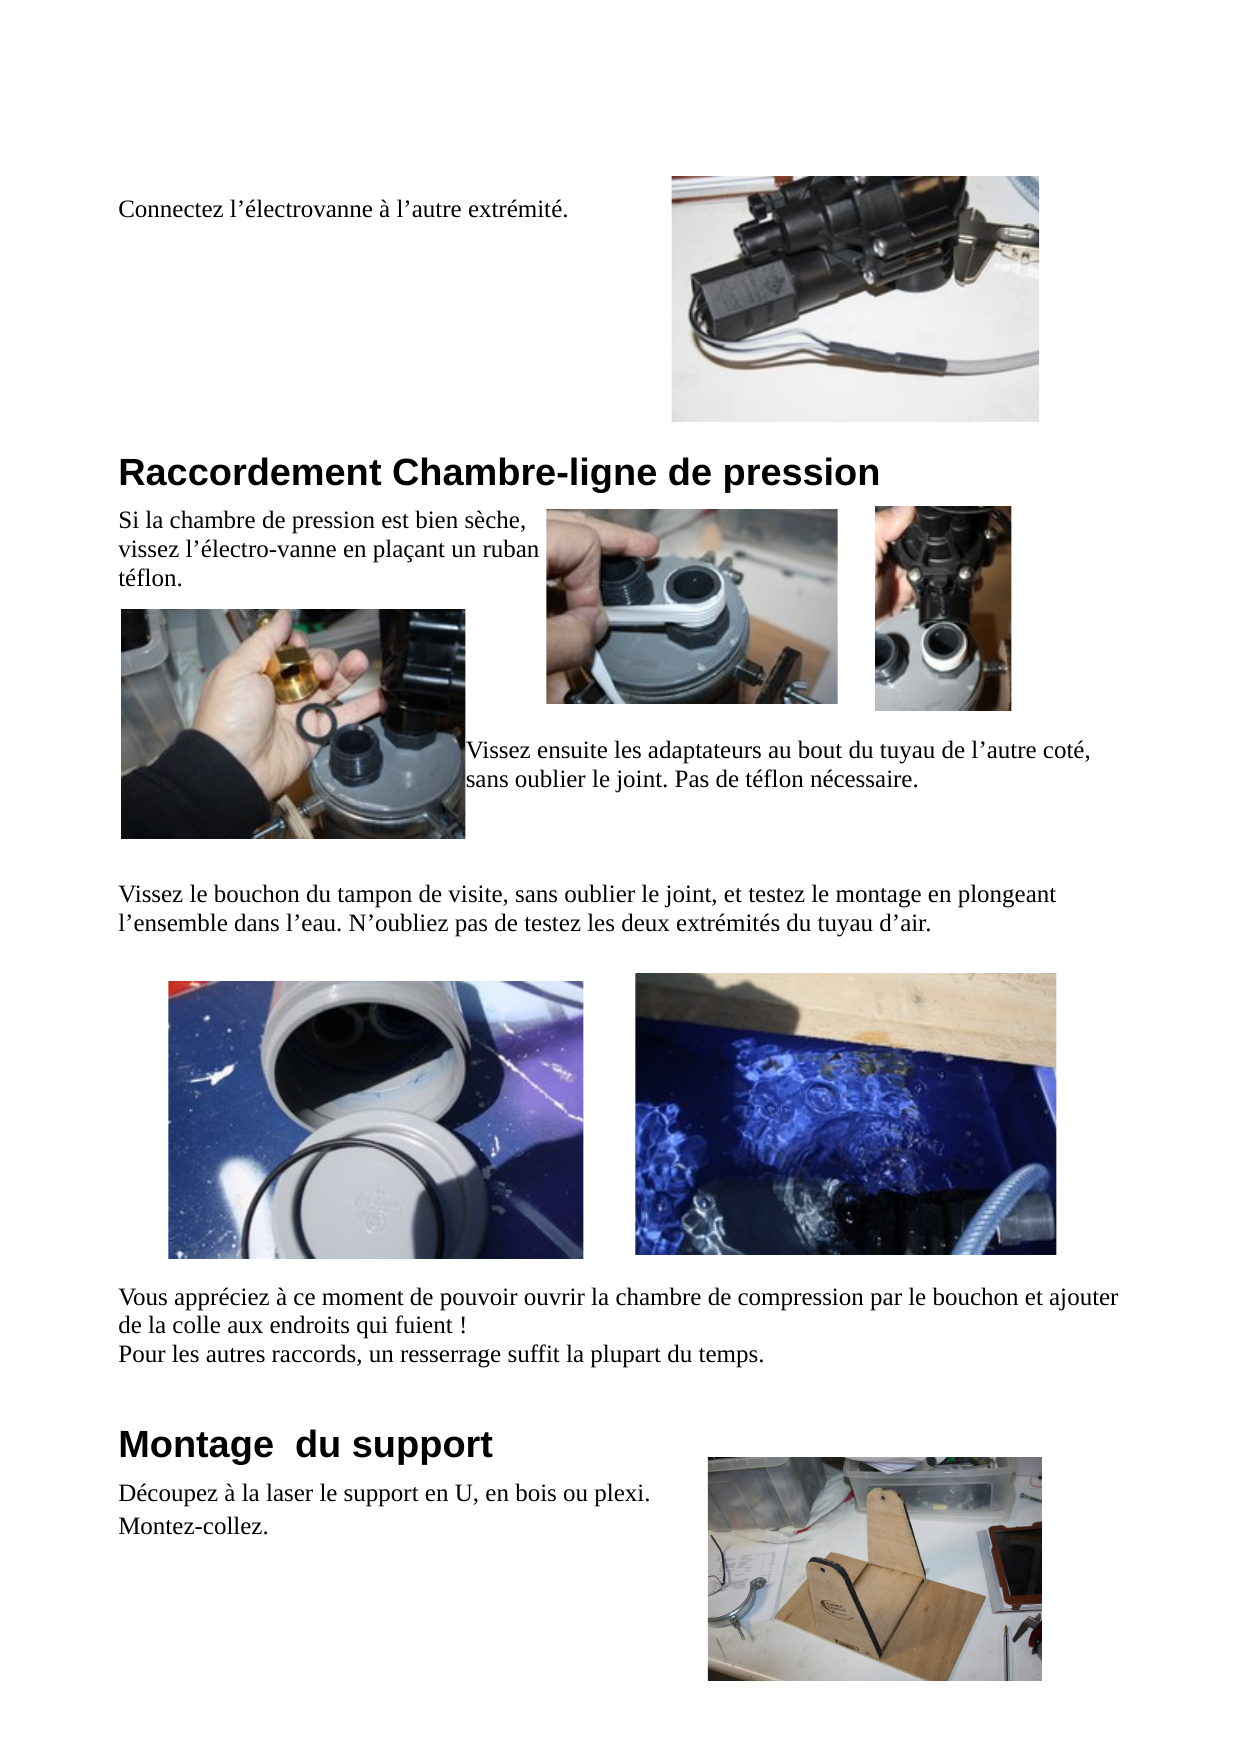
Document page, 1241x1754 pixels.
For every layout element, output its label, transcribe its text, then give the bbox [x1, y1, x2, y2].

text Si la chambre de pression est bien sèche, vissez l’électro-vanne en plaçant un ruban téflon. [118, 506, 875, 592]
subtitle Montage du support [118, 1422, 1122, 1466]
picture [635, 973, 1057, 1255]
picture [121, 609, 466, 839]
text Découpez à la laser le support en U, en bois ou plexi. Montez-collez. [118, 1478, 707, 1540]
text [1012, 506, 1122, 592]
text Vissez ensuite les adaptateurs au bout du tuyau de l’autre coté, sans oublier le joint. Pas de téflon nécessaire. [466, 736, 1122, 793]
picture [707, 1457, 1042, 1681]
text Pour les autres raccords, un resserrage suffit la plupart du temps. [118, 1339, 1122, 1368]
text [1040, 194, 1122, 223]
picture [671, 176, 1040, 422]
text Connectez l’électrovanne à l’autre extrémité. [118, 194, 671, 223]
picture [168, 981, 584, 1259]
text Vous appréciez à ce moment de pouvoir ouvrir la chambre de compression par le bouchon et ajouter de la colle aux endroits qui fuient ! [118, 1282, 1122, 1339]
picture [546, 509, 838, 704]
subtitle Raccordement Chambre-ligne de pression [118, 449, 1122, 493]
text [1042, 1478, 1122, 1540]
picture [875, 506, 1012, 711]
text Vissez le bouchon du tampon de visite, sans oublier le joint, et testez le montage en plongeant l’ensemble dans l’eau. N’oubliez pas de testez les deux extrémités du tuyau d’air. [118, 879, 1122, 937]
